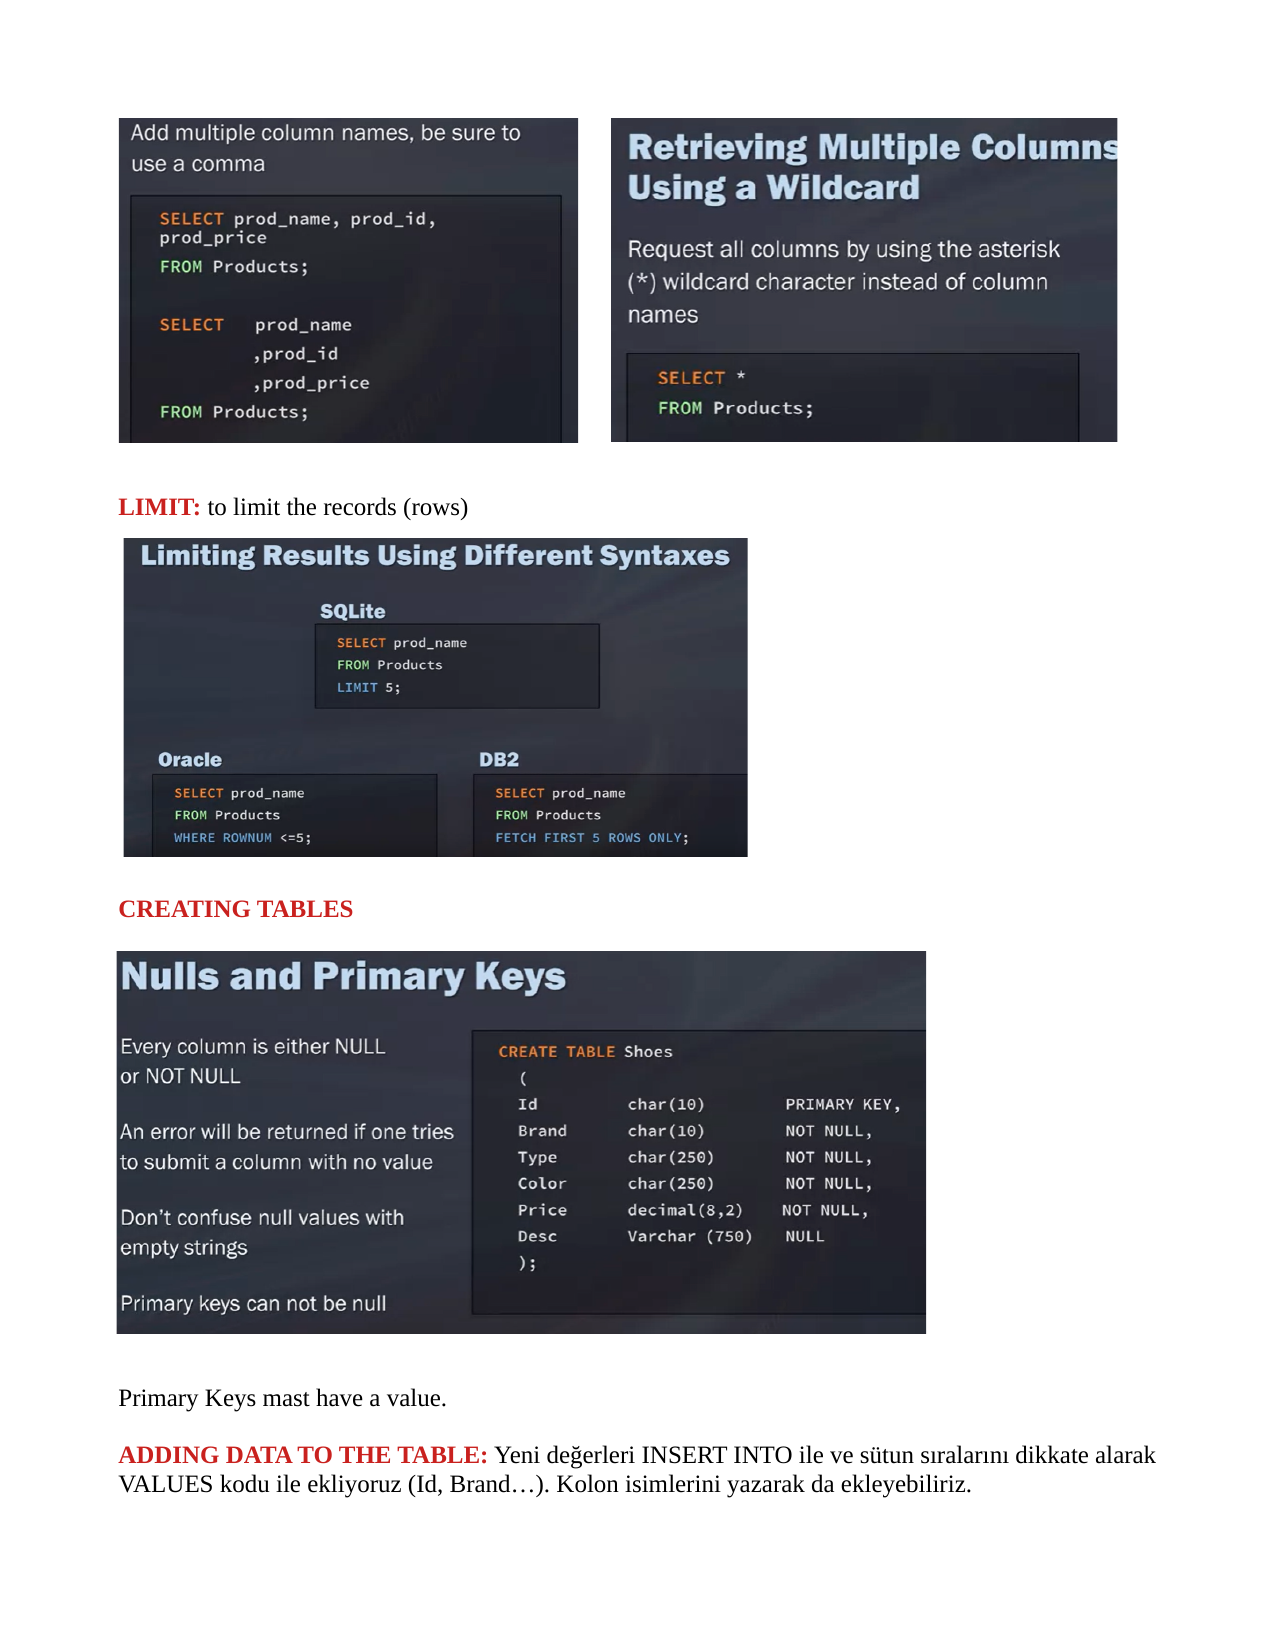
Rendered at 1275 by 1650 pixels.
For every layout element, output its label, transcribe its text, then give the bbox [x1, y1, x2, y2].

picture [123, 538, 748, 857]
picture [118, 118, 579, 443]
text Primary Keys mast have a value. [118, 1383, 1157, 1412]
text LIMIT: to limit the records (rows) [118, 492, 1157, 521]
picture [116, 951, 927, 1334]
text ADDING DATA TO THE TABLE: Yeni değerleri INSERT INTO ile ve sütun sıralarını dikkate alarak VALUES kodu ile ekliyoruz (Id, Brand…). Kolon isimlerini yazarak da ekleyebiliriz. [118, 1441, 1157, 1498]
text CREATING TABLES [118, 894, 1157, 923]
picture [611, 118, 1118, 442]
